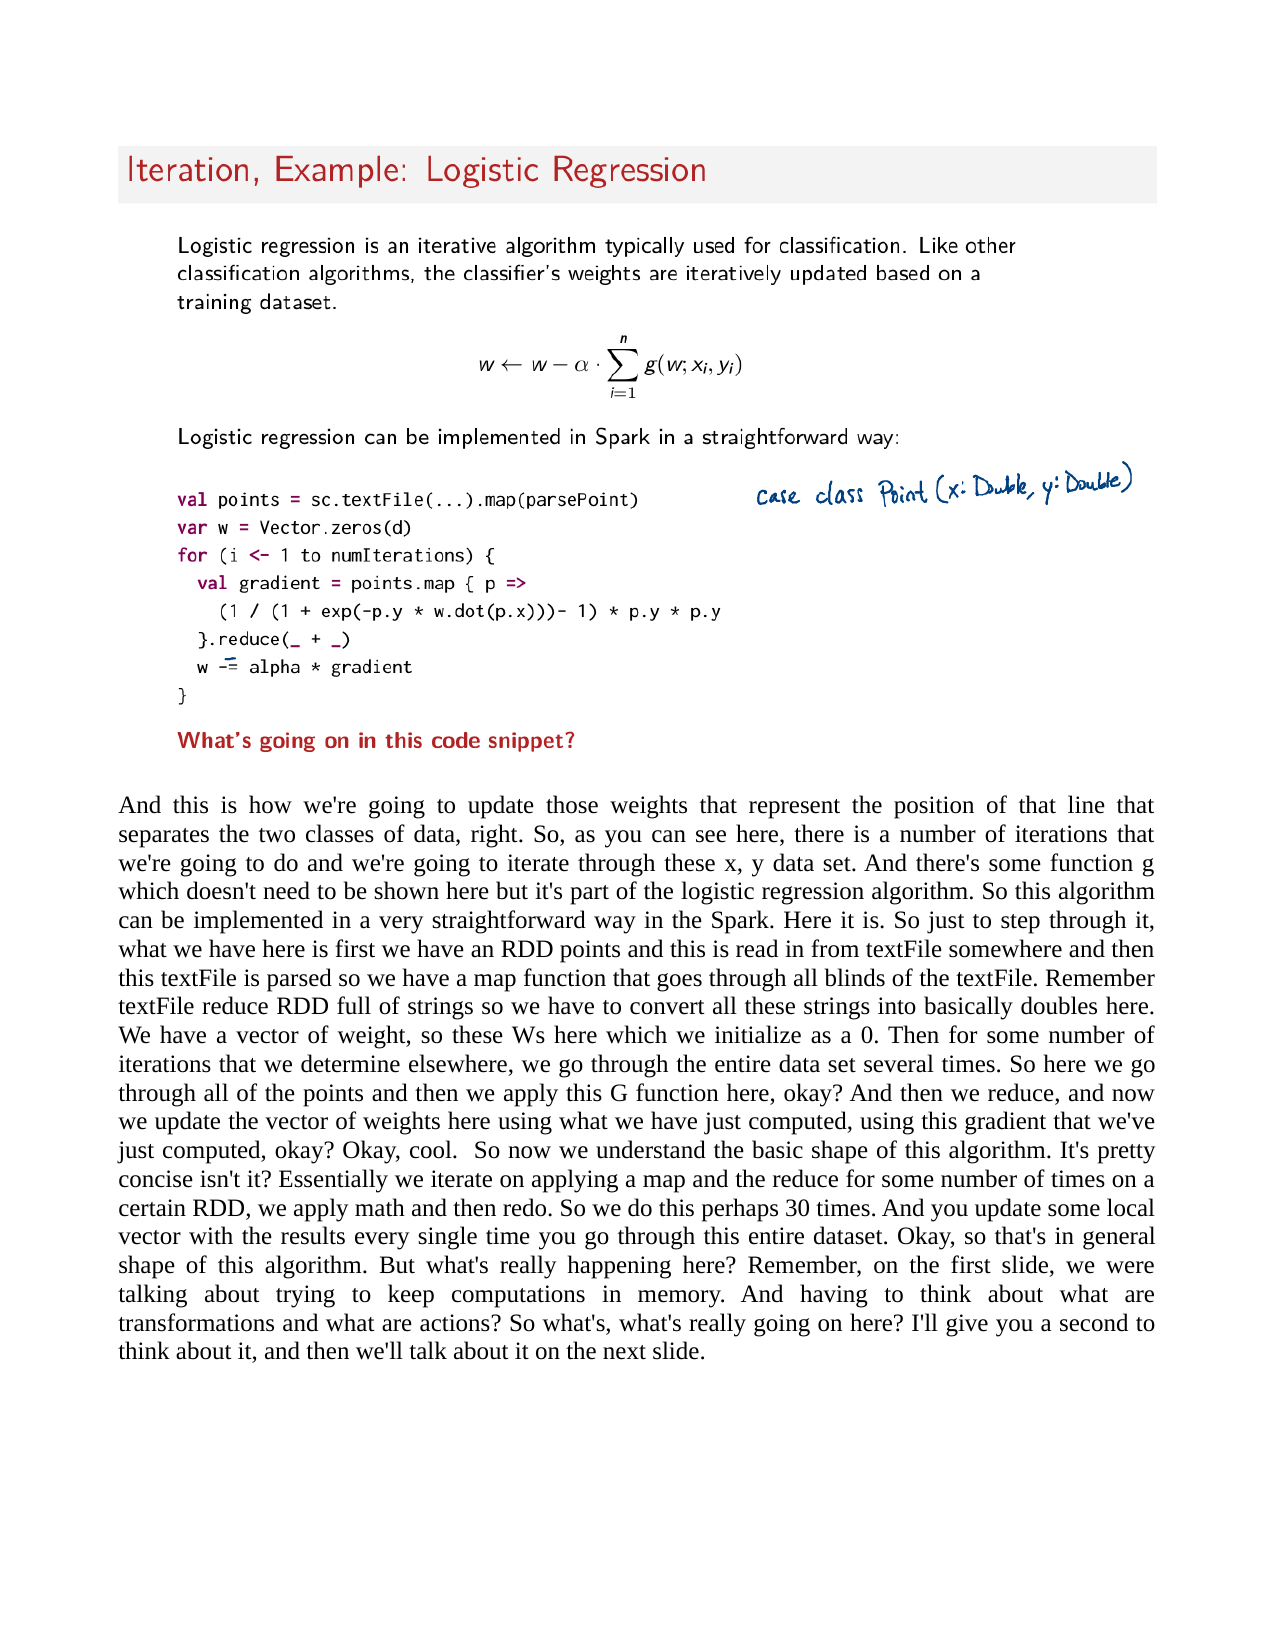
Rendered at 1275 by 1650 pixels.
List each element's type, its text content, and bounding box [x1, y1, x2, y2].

text And this is how we're going to update those weights that represent the position of that line that separates the two classes of data, right. So, as you can see here, there is a number of iterations that we're going to do and we're going to iterate through these x, y data set. And there's some function g which doesn't need to be shown here but it's part of the logistic regression algorithm. So this algorithm can be implemented in a very straightforward way in the Spark. Here it is. So just to step through it, what we have here is first we have an RDD points and this is read in from textFile somewhere and then this textFile is parsed so we have a map function that goes through all blinds of the textFile. Remember textFile reduce RDD full of strings so we have to convert all these strings into basically doubles here. We have a vector of weight, so these Ws here which we initialize as a 0. Then for some number of iterations that we determine elsewhere, we go through the entire data set several times. So here we go through all of the points and then we apply this G function here, okay? And then we reduce, and now we update the vector of weights here using what we have just computed, using this gradient that we've just computed, okay? Okay, cool. So now we understand the basic shape of this algorithm. It's pretty concise isn't it? Essentially we iterate on applying a map and the reduce for some number of times on a certain RDD, we apply math and then redo. So we do this perhaps 30 times. And you update some local vector with the results every single time you go through this entire dataset. Okay, so that's in general shape of this algorithm. But what's really happening here? Remember, on the first slide, we were talking about trying to keep computations in memory. And having to think about what are transformations and what are actions? So what's, what's really going on here? I'll give you a second to think about it, and then we'll talk about it on the next slide. [118, 790, 1157, 1365]
picture [118, 146, 1157, 762]
